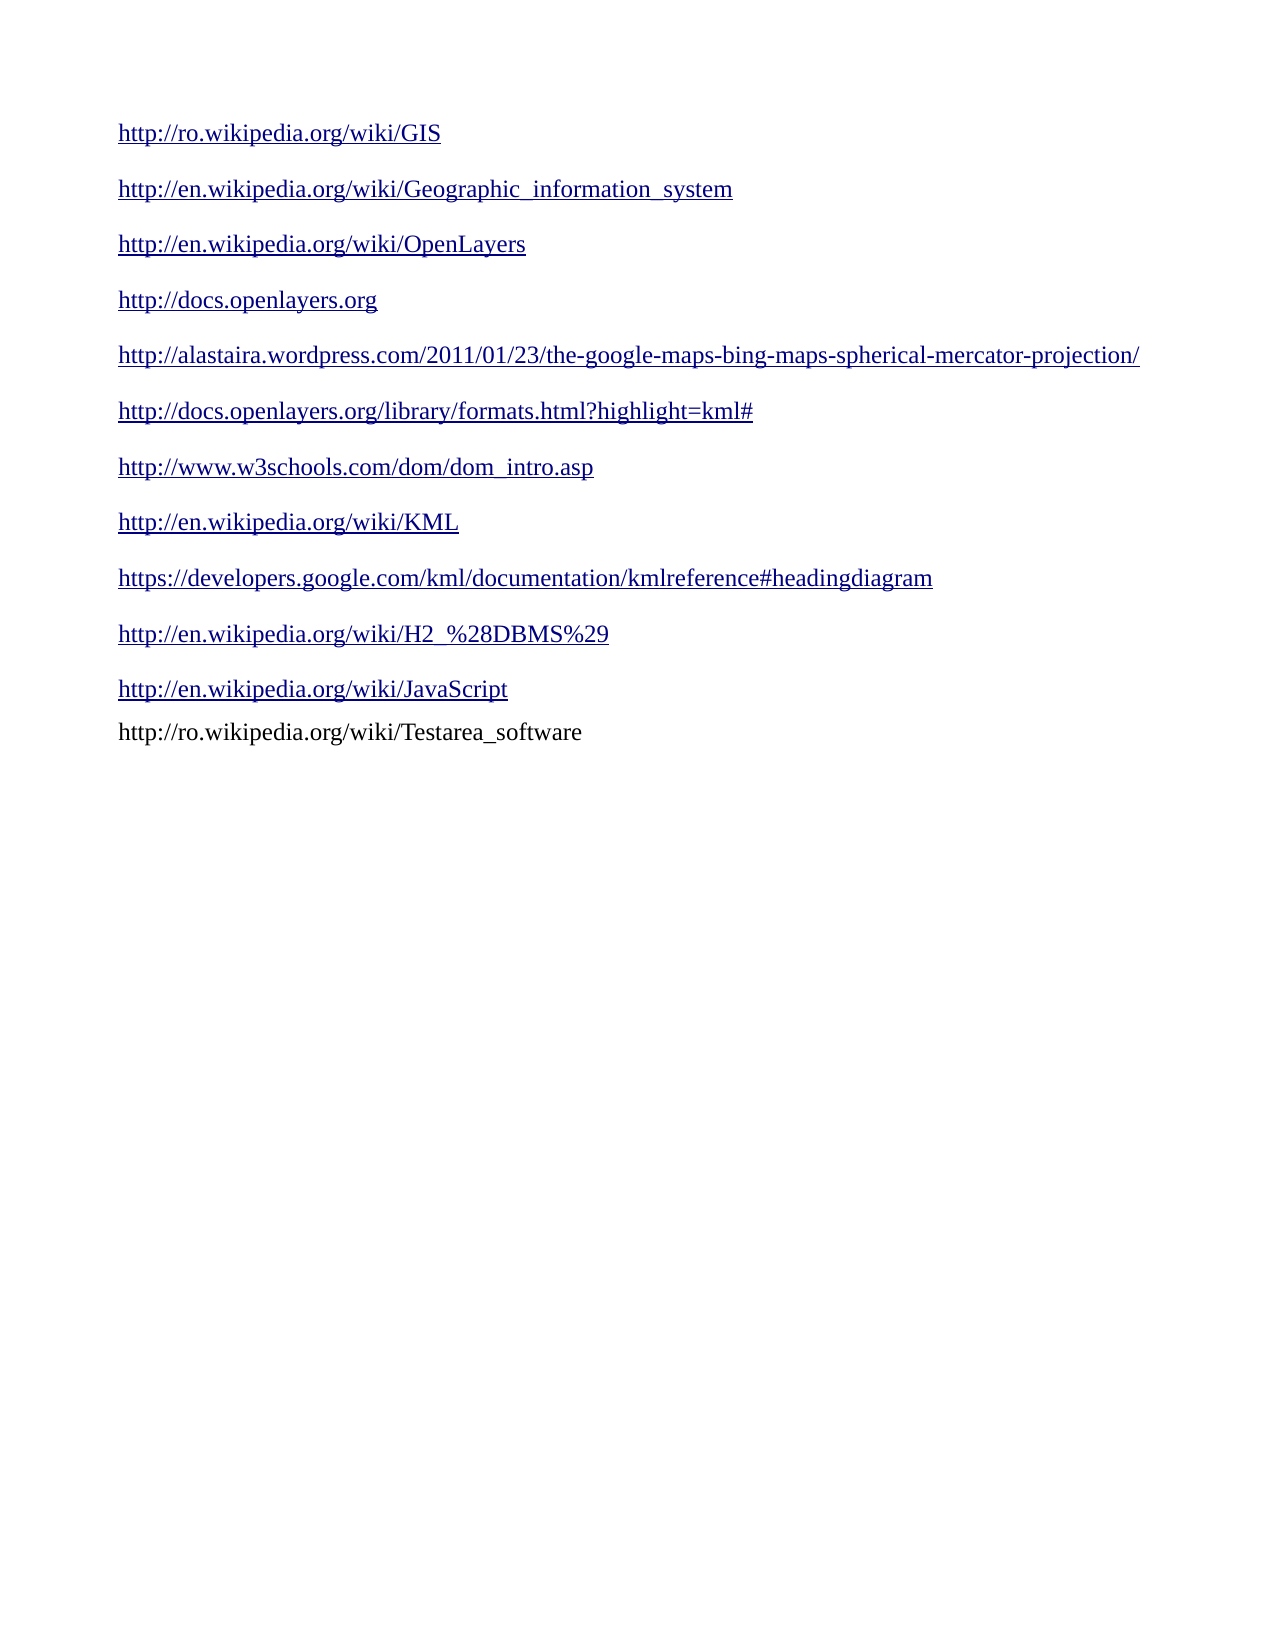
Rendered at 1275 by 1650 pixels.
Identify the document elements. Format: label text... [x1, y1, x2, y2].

text http://en.wikipedia.org/wiki/Geographic_information_system [118, 174, 1157, 202]
text http://docs.openlayers.org [118, 285, 1157, 314]
text https://developers.google.com/kml/documentation/kmlreference#headingdiagram [118, 563, 1157, 592]
text http://ro.wikipedia.org/wiki/Testarea_software [118, 717, 1157, 746]
text http://www.w3schools.com/dom/dom_intro.asp [118, 452, 1157, 481]
text http://docs.openlayers.org/library/formats.html?highlight=kml# [118, 396, 1157, 425]
text http://en.wikipedia.org/wiki/JavaScript [118, 674, 1157, 703]
text http://ro.wikipedia.org/wiki/GIS [118, 118, 1157, 147]
text http://en.wikipedia.org/wiki/OpenLayers [118, 229, 1157, 258]
text http://alastaira.wordpress.com/2011/01/23/the-google-maps-bing-maps-spherical-mercator-projection/ [118, 341, 1157, 369]
text http://en.wikipedia.org/wiki/H2_%28DBMS%29 [118, 619, 1157, 647]
text http://en.wikipedia.org/wiki/KML [118, 507, 1157, 536]
